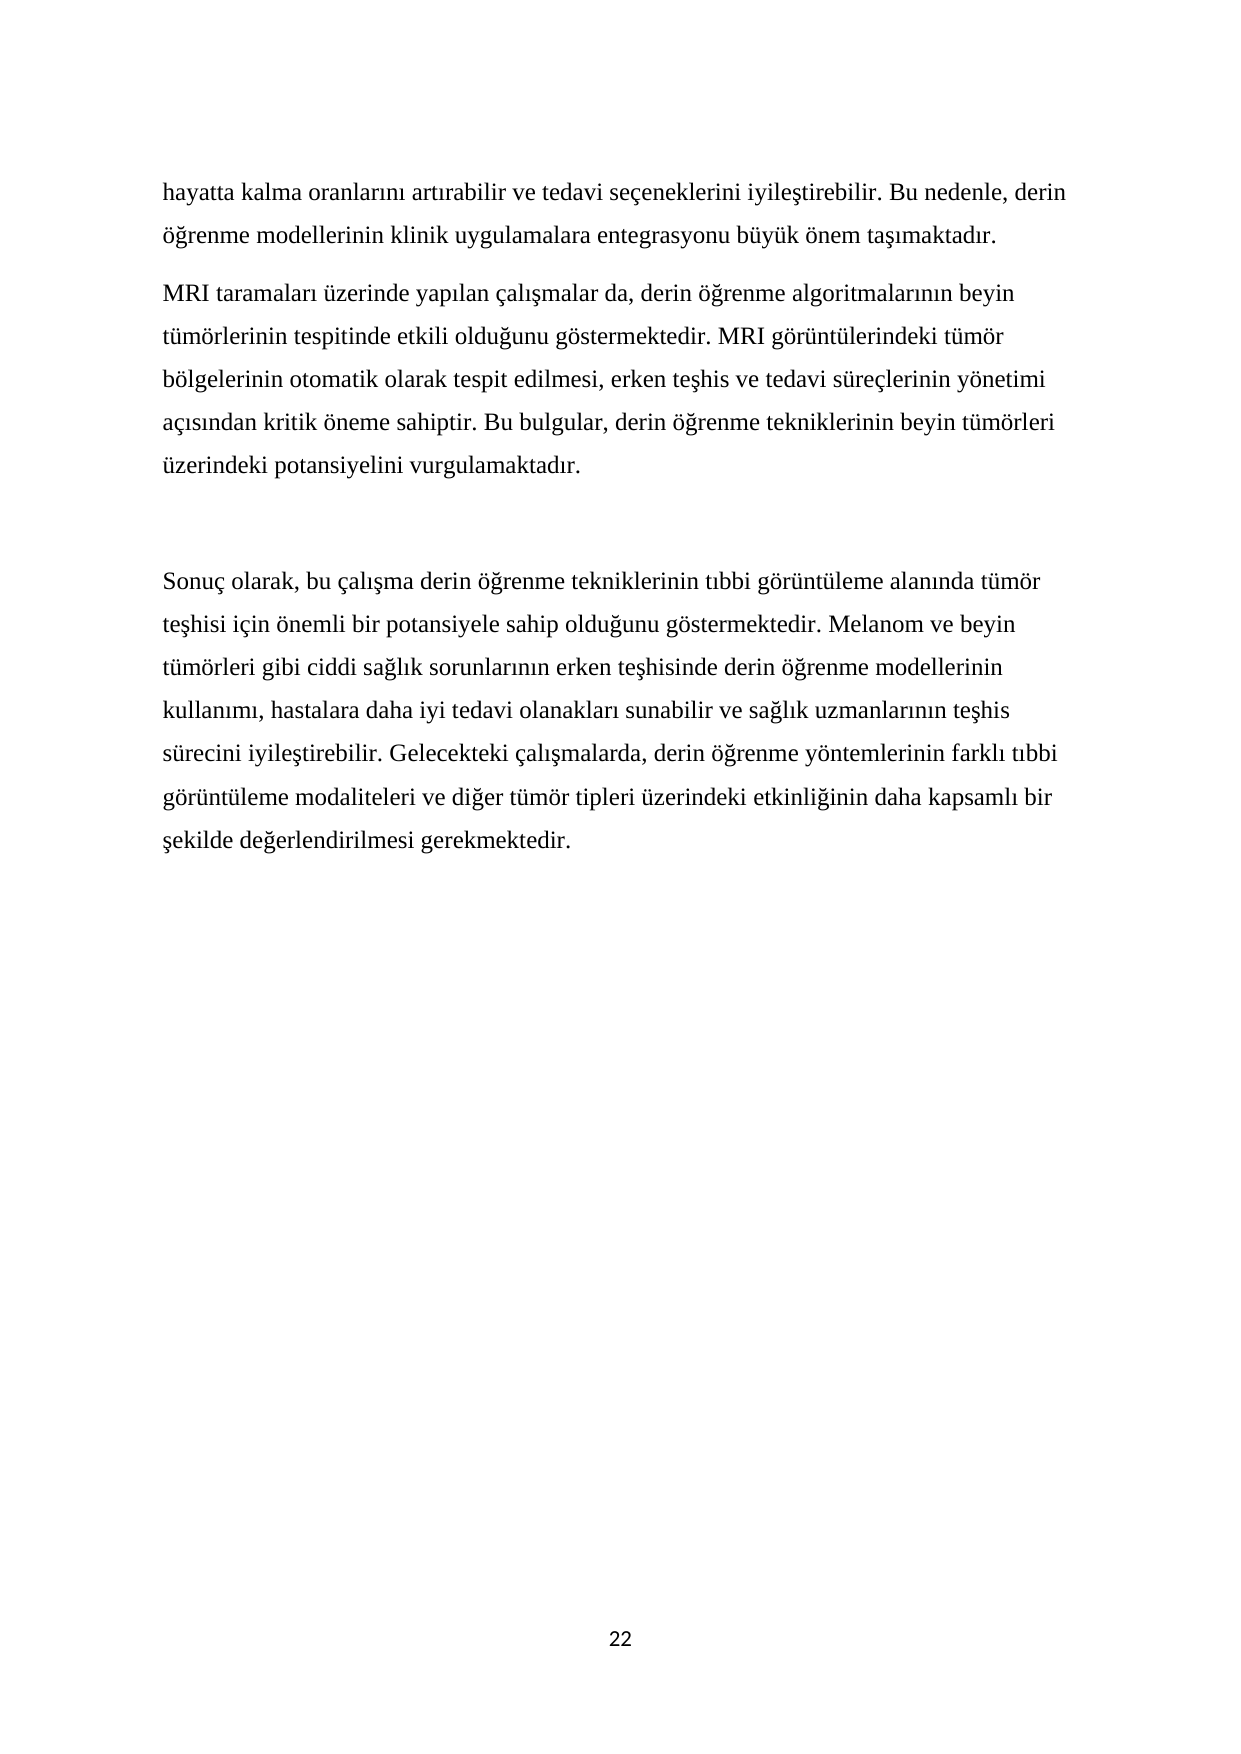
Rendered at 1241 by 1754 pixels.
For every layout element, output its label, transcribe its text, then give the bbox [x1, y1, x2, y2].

text hayatta kalma oranlarını artırabilir ve tedavi seçeneklerini iyileştirebilir. Bu nedenle, derin öğrenme modellerinin klinik uygulamalara entegrasyonu büyük önem taşımaktadır. [162, 177, 1078, 249]
text Sonuç olarak, bu çalışma derin öğrenme tekniklerinin tıbbi görüntüleme alanında tümör teşhisi için önemli bir potansiyele sahip olduğunu göstermektedir. Melanom ve beyin tümörleri gibi ciddi sağlık sorunlarının erken teşhisinde derin öğrenme modellerinin kullanımı, hastalara daha iyi tedavi olanakları sunabilir ve sağlık uzmanlarının teşhis sürecini iyileştirebilir. Gelecekteki çalışmalarda, derin öğrenme yöntemlerinin farklı tıbbi görüntüleme modaliteleri ve diğer tümör tipleri üzerindeki etkinliğinin daha kapsamlı bir şekilde değerlendirilmesi gerekmektedir. [162, 566, 1078, 853]
text MRI taramaları üzerinde yapılan çalışmalar da, derin öğrenme algoritmalarının beyin tümörlerinin tespitinde etkili olduğunu göstermektedir. MRI görüntülerindeki tümör bölgelerinin otomatik olarak tespit edilmesi, erken teşhis ve tedavi süreçlerinin yönetimi açısından kritik öneme sahiptir. Bu bulgular, derin öğrenme tekniklerinin beyin tümörleri üzerindeki potansiyelini vurgulamaktadır. [162, 278, 1078, 479]
